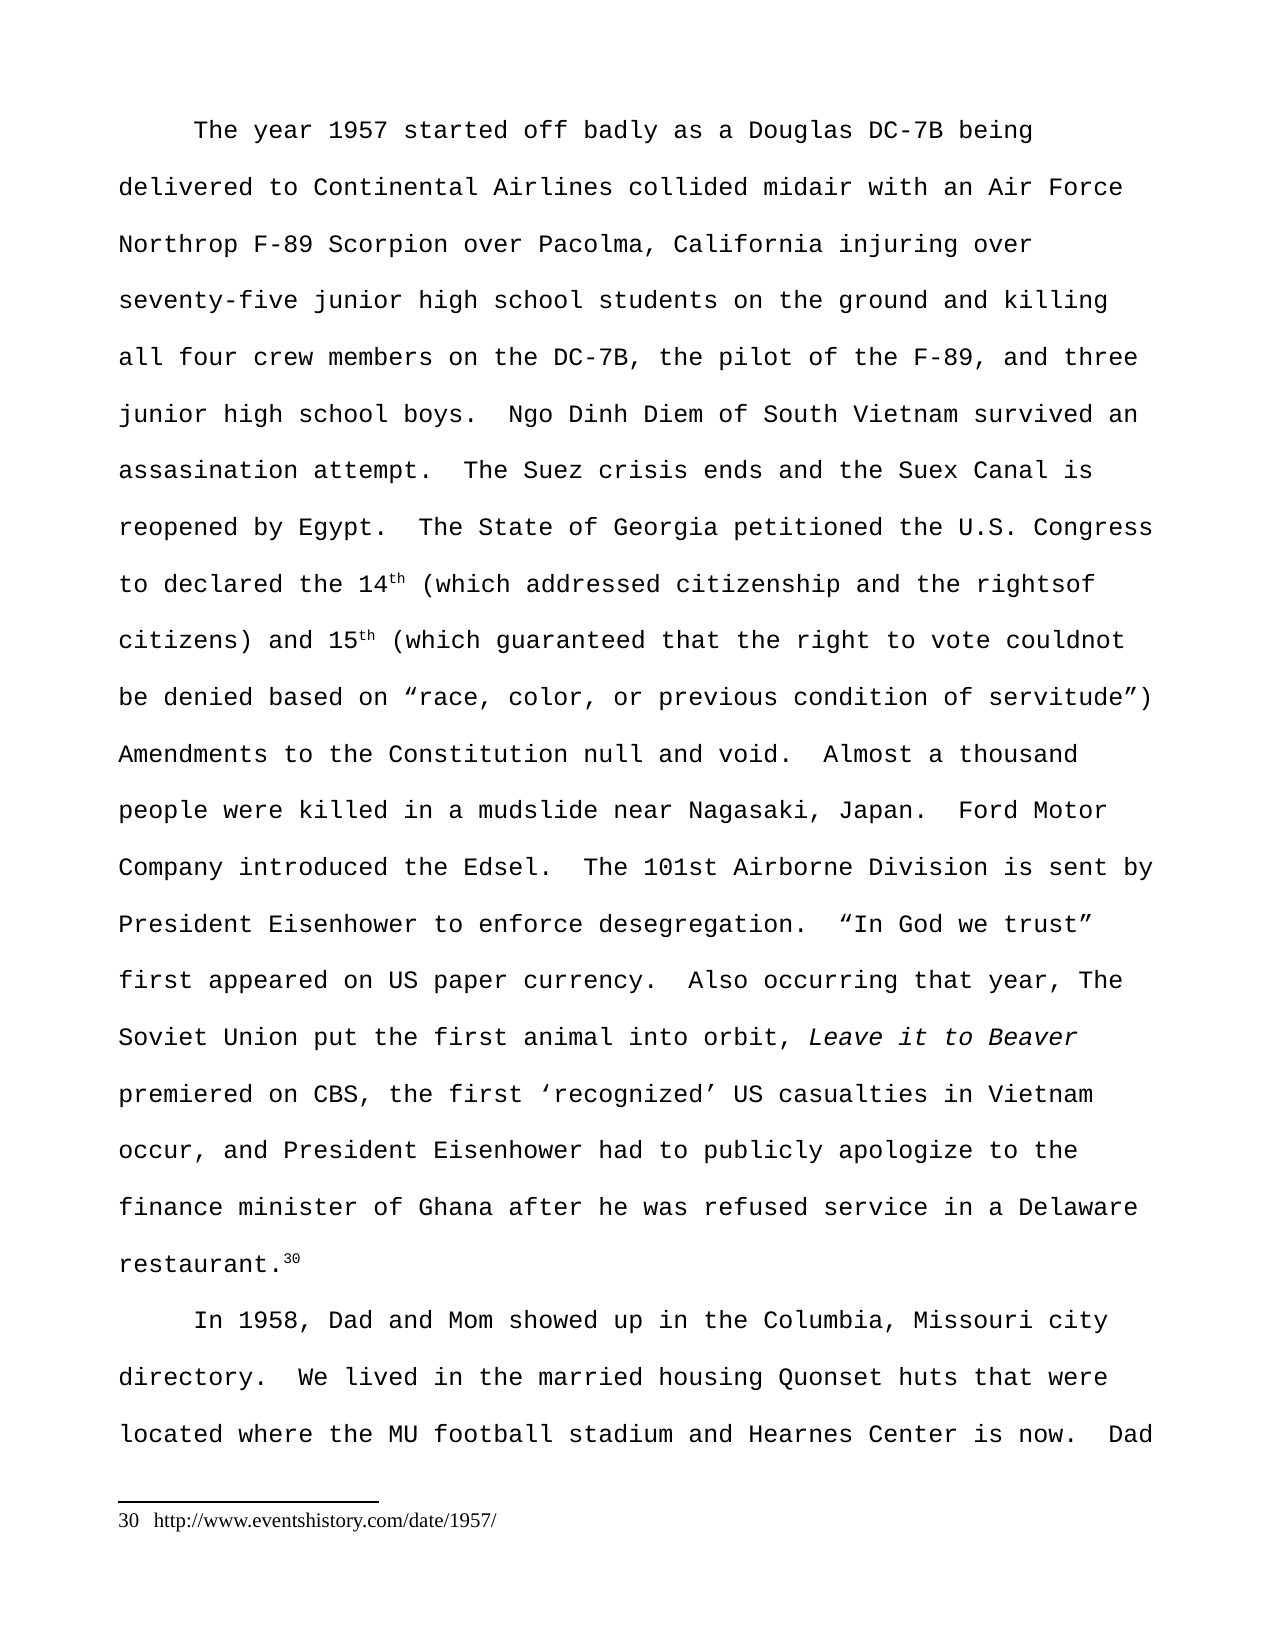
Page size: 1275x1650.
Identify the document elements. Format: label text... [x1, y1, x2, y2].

text http://www.eventshistory.com/date/1957/ [118, 1508, 1157, 1532]
text The year 1957 started off badly as a Douglas DC-7B being delivered to Continental Airlines collided midair with an Air Force Northrop F-89 Scorpion over Pacolma, California injuring over seventy-five junior high school students on the ground and killing all four crew members on the DC-7B, the pilot of the F-89, and three junior high school boys. Ngo Dinh Diem of South Vietnam survived an assasination attempt. The Suez crisis ends and the Suex Canal is reopened by Egypt. The State of Georgia petitioned the U.S. Congress to declared the 14th (which addressed citizenship and the rightsof citizens) and 15th (which guaranteed that the right to vote couldnot be denied based on “race, color, or previous condition of servitude”) Amendments to the Constitution null and void. Almost a thousand people were killed in a mudslide near Nagasaki, Japan. Ford Motor Company introduced the Edsel. The 101st Airborne Division is sent by President Eisenhower to enforce desegregation. “In God we trust” first appeared on US paper currency. Also occurring that year, The Soviet Union put the first animal into orbit, Leave it to Beaver premiered on CBS, the first ‘recognized’ US casualties in Vietnam occur, and President Eisenhower had to publicly apologize to the finance minister of Ghana after he was refused service in a Delaware restaurant. [118, 118, 1157, 1280]
text In 1958, Dad and Mom showed up in the Columbia, Missouri city directory. We lived in the married housing Quonset huts that were located where the MU football stadium and Hearnes Center is now. Dad [118, 1308, 1157, 1450]
